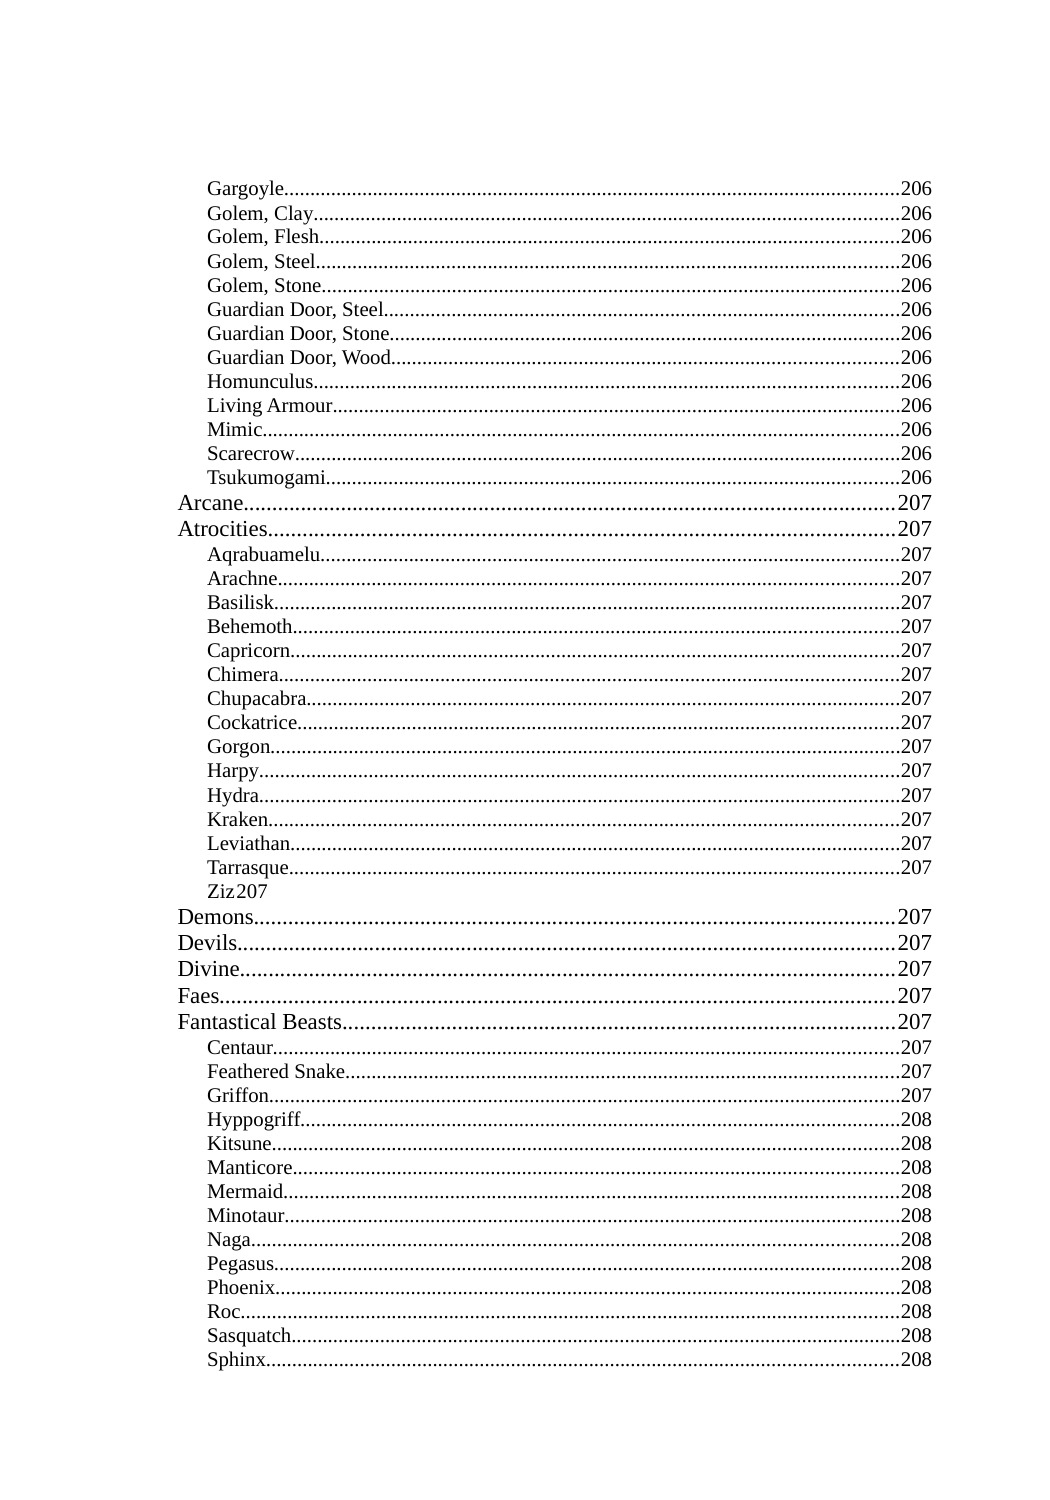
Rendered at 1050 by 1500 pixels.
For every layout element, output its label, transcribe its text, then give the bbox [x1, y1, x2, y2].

text Feathered Snake 207 [207, 1059, 932, 1083]
text Tsukumogami 206 [207, 465, 932, 489]
text Scarecrow 206 [207, 441, 932, 465]
text Minotaur 208 [207, 1203, 932, 1227]
text Kraken 207 [207, 807, 932, 831]
text Ziz 207 [207, 879, 932, 903]
text Atrocities 207 [177, 516, 932, 542]
text Homunculus 206 [207, 369, 932, 393]
text Sasquatch 208 [207, 1323, 932, 1347]
text Centaur 207 [207, 1034, 932, 1059]
text Griffon 207 [207, 1083, 932, 1107]
text Pegasus 208 [207, 1251, 932, 1275]
text Guardian Door, Steel 206 [207, 297, 932, 321]
text Basilisk 207 [207, 590, 932, 614]
text Divine 207 [177, 956, 932, 982]
text Hyppogriff 208 [207, 1107, 932, 1131]
text Arachne 207 [207, 566, 932, 590]
text Gargoyle 206 [207, 176, 932, 200]
text Faes 207 [177, 982, 932, 1008]
text Behemoth 207 [207, 614, 932, 638]
text Aqrabuamelu 207 [207, 542, 932, 566]
text Living Armour 206 [207, 393, 932, 417]
text Guardian Door, Wood 206 [207, 345, 932, 369]
text Gorgon 207 [207, 734, 932, 758]
text Golem, Clay 206 [207, 200, 932, 224]
text Arcane 207 [177, 489, 932, 516]
text Mimic 206 [207, 417, 932, 441]
text Phoenix 208 [207, 1275, 932, 1299]
text Naga 208 [207, 1227, 932, 1251]
text Leviathan 207 [207, 831, 932, 855]
text Chupacabra 207 [207, 686, 932, 710]
text Demons 207 [177, 903, 932, 929]
text Cockatrice 207 [207, 710, 932, 734]
text Devils 207 [177, 929, 932, 956]
text Guardian Door, Stone 206 [207, 321, 932, 345]
text Kitsune 208 [207, 1131, 932, 1155]
text Chimera 207 [207, 662, 932, 686]
text Roc 208 [207, 1299, 932, 1323]
text Sphinx 208 [207, 1347, 932, 1371]
text Golem, Flesh 206 [207, 224, 932, 248]
text Golem, Steel 206 [207, 248, 932, 273]
text Fantastical Beasts 207 [177, 1008, 932, 1034]
text Mermaid 208 [207, 1179, 932, 1203]
text Tarrasque 207 [207, 855, 932, 879]
text Manticore 208 [207, 1155, 932, 1179]
text Harpy 207 [207, 758, 932, 782]
text Capricorn 207 [207, 638, 932, 662]
text Hydra 207 [207, 782, 932, 807]
text Golem, Stone 206 [207, 273, 932, 297]
